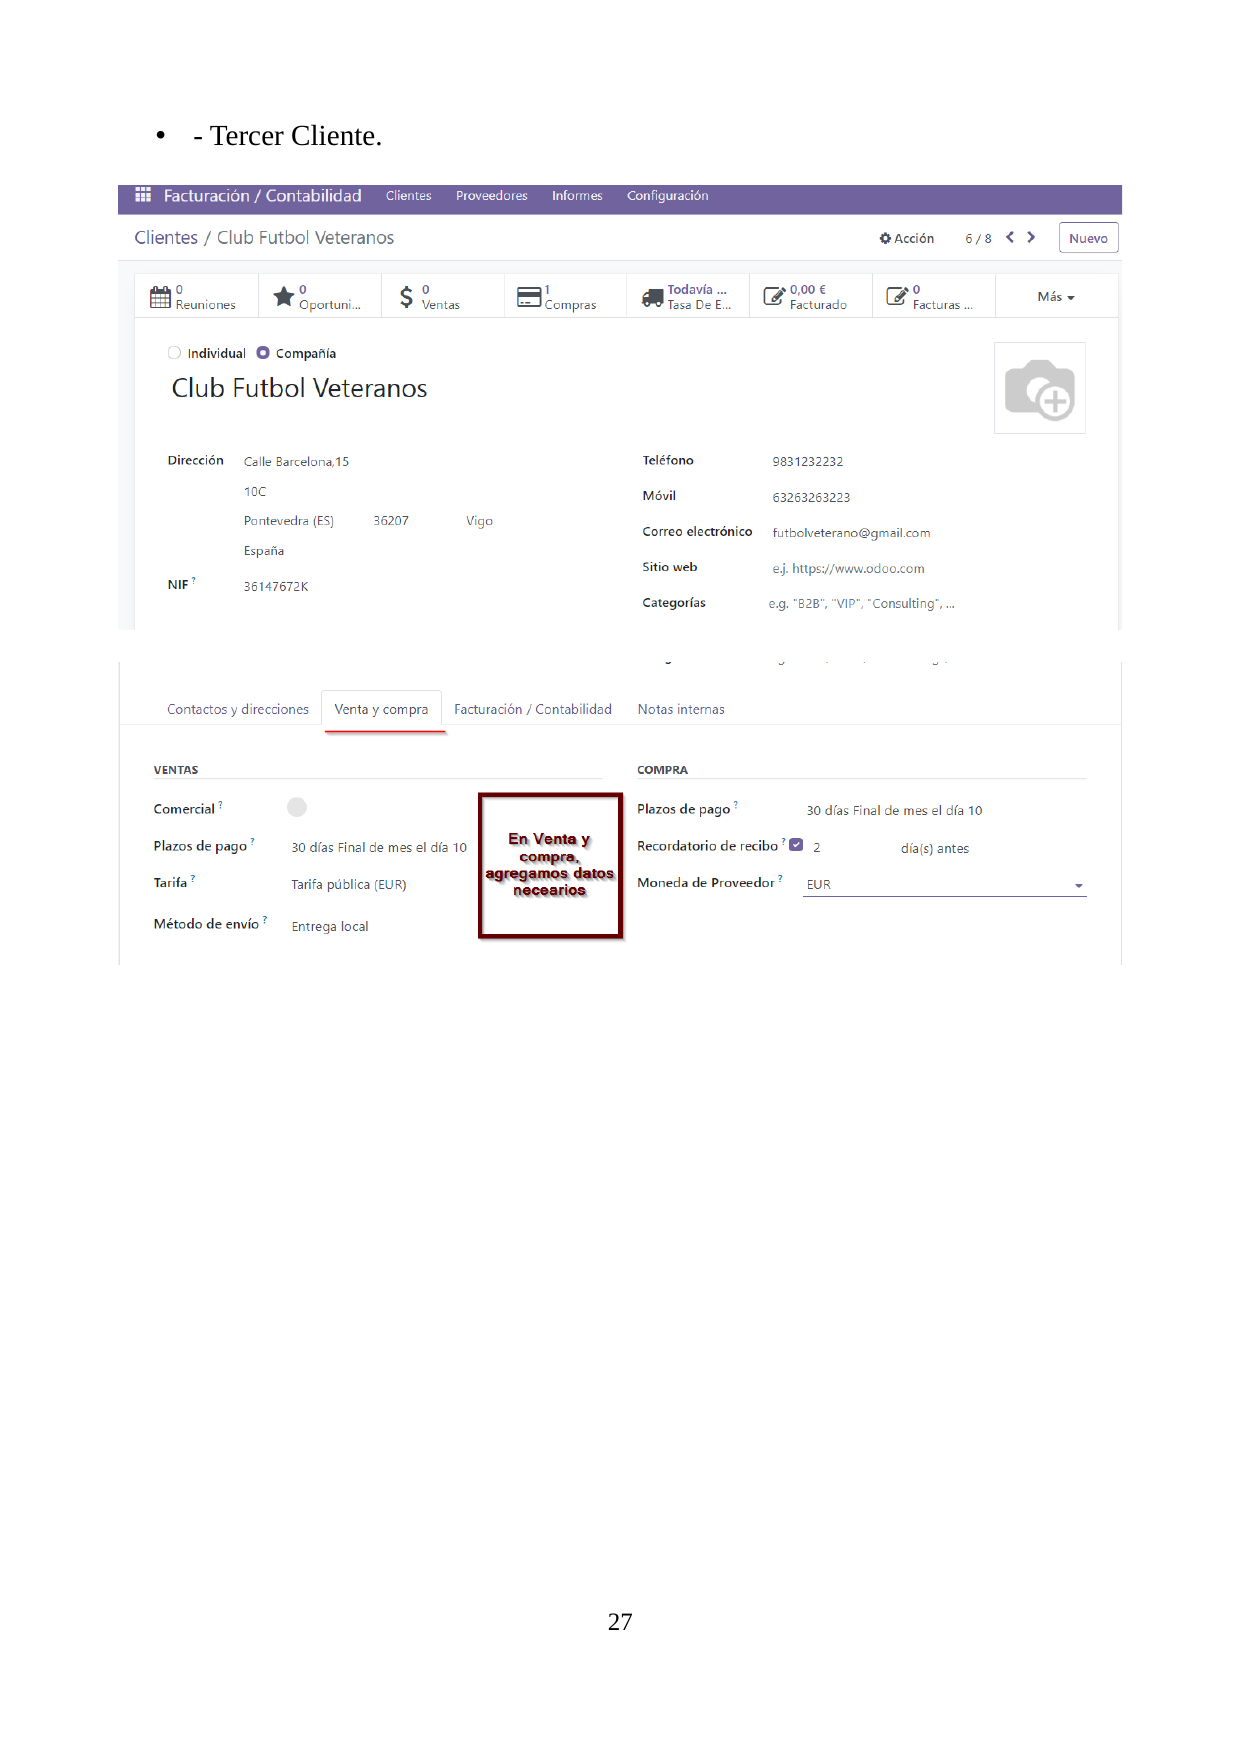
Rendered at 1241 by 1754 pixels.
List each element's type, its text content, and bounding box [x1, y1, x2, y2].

picture [118, 662, 1123, 965]
picture [118, 185, 1123, 630]
list - Tercer Cliente. [156, 118, 1122, 152]
